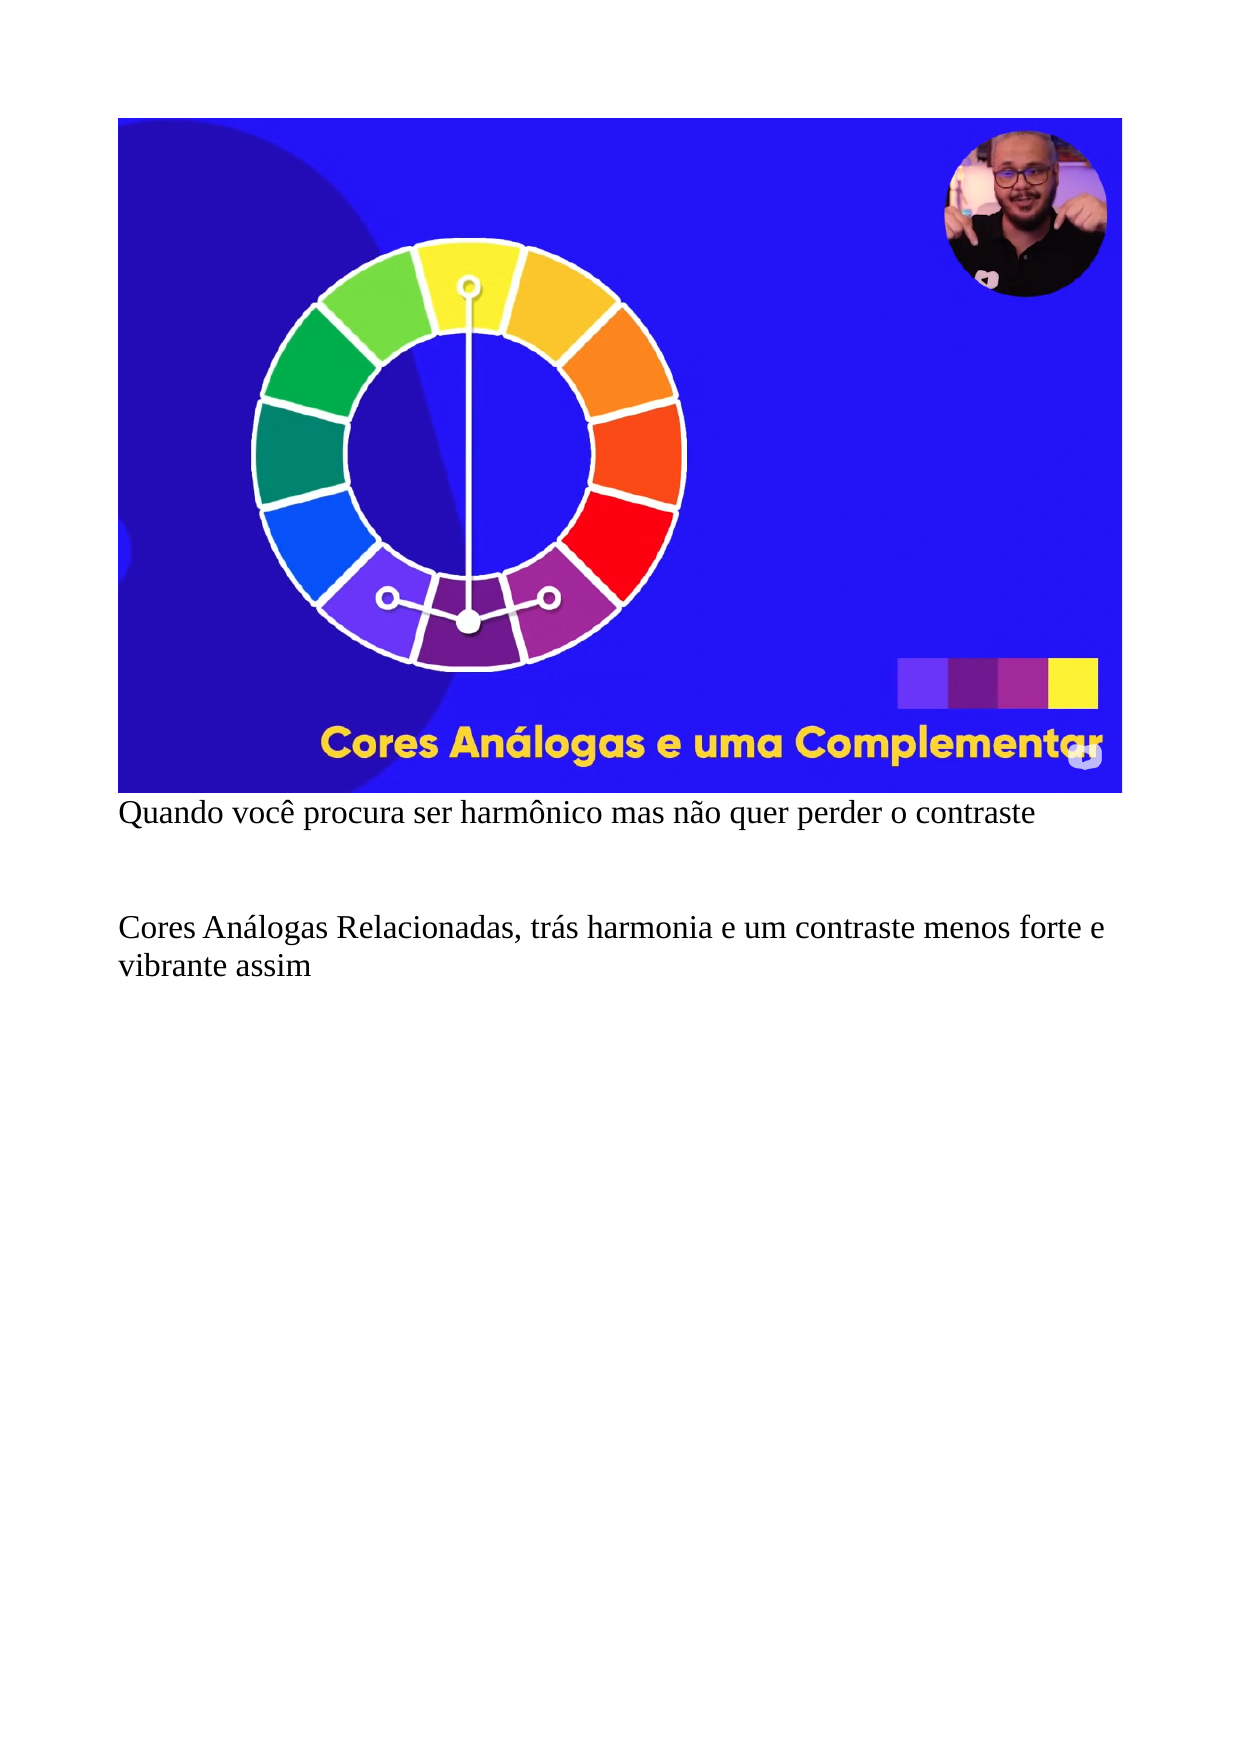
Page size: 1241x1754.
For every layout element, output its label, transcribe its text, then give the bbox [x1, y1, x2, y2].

text Cores Análogas Relacionadas, trás harmonia e um contraste menos forte e vibrante assim [118, 907, 1122, 984]
text Quando você procura ser harmônico mas não quer perder o contraste [118, 793, 1122, 831]
picture [118, 118, 1123, 793]
